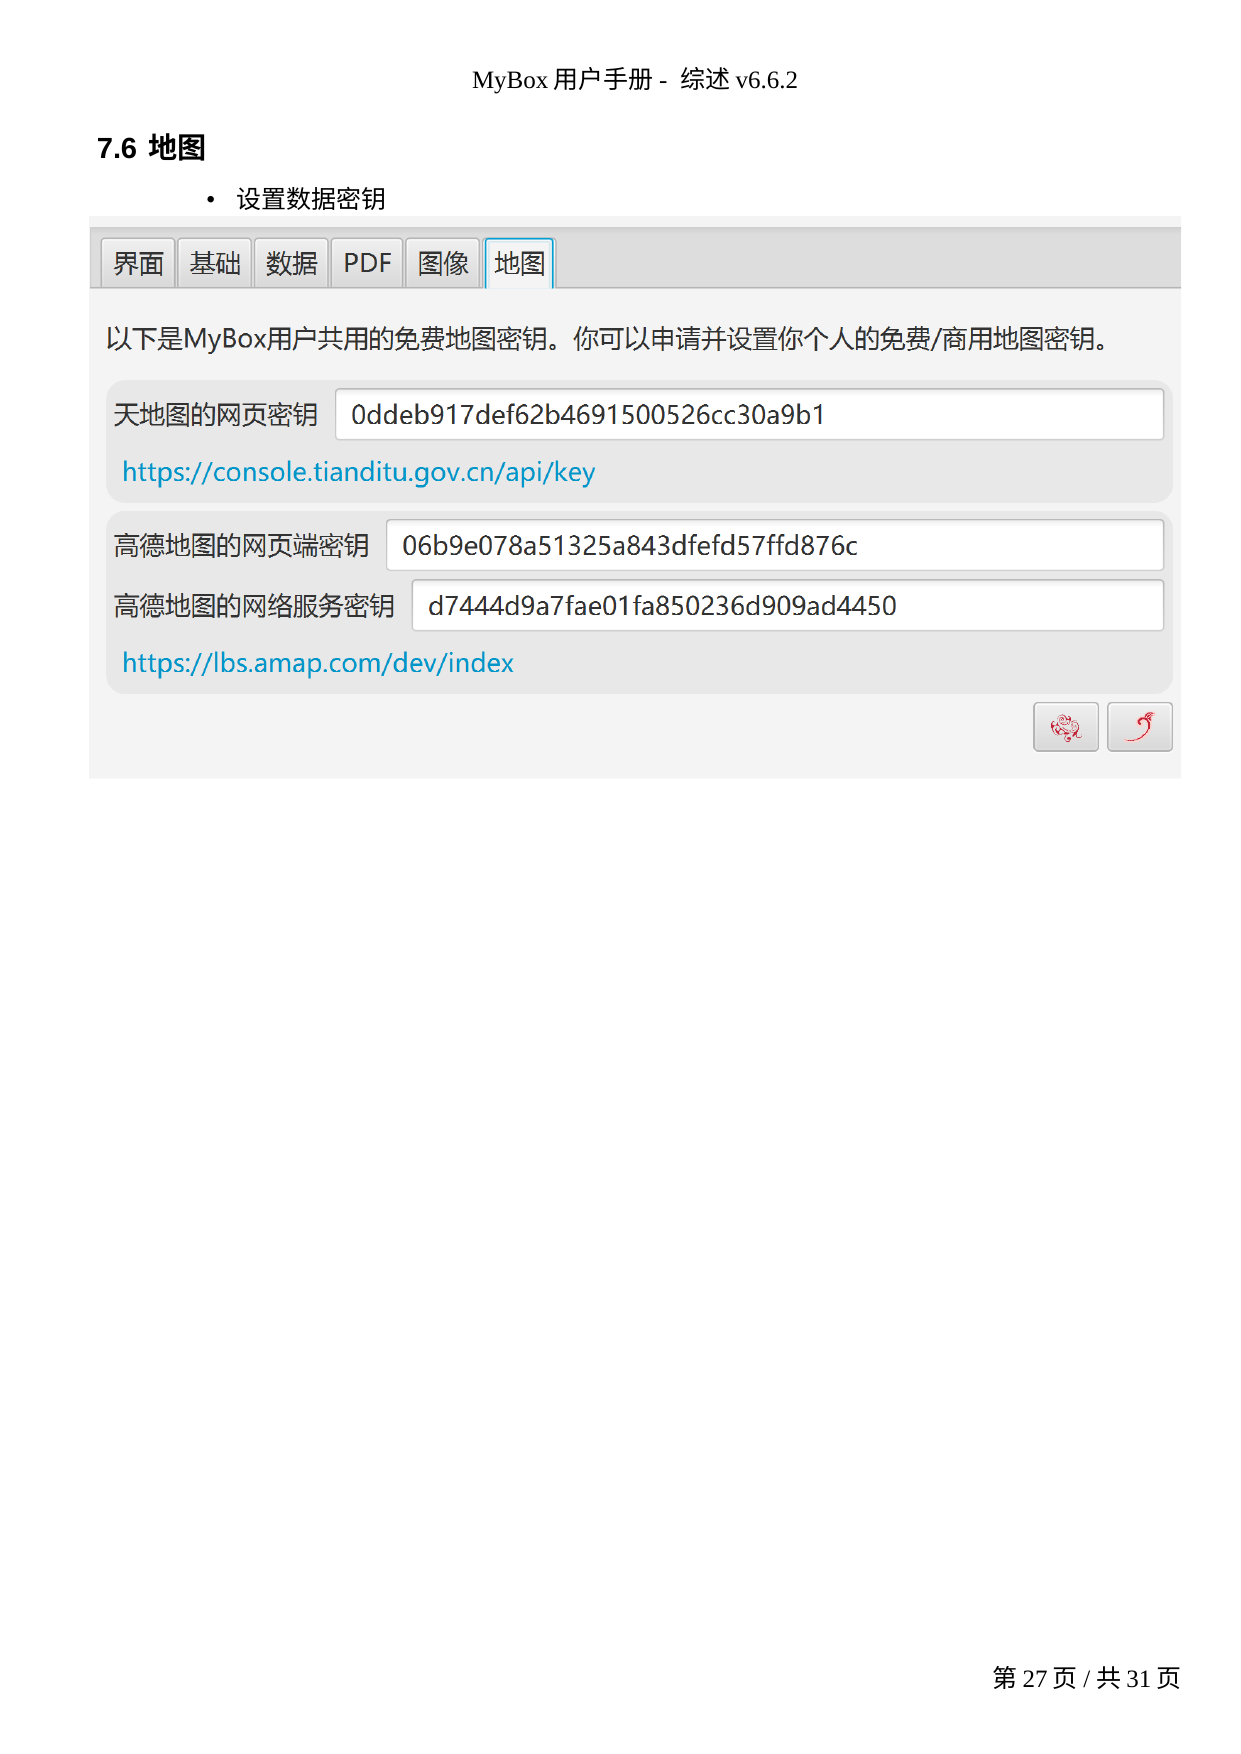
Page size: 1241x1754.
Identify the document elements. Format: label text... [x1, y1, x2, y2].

picture [88, 215, 1182, 779]
list 设置数据密钥 [206, 179, 1181, 215]
subtitle 地图 [88, 125, 1181, 167]
